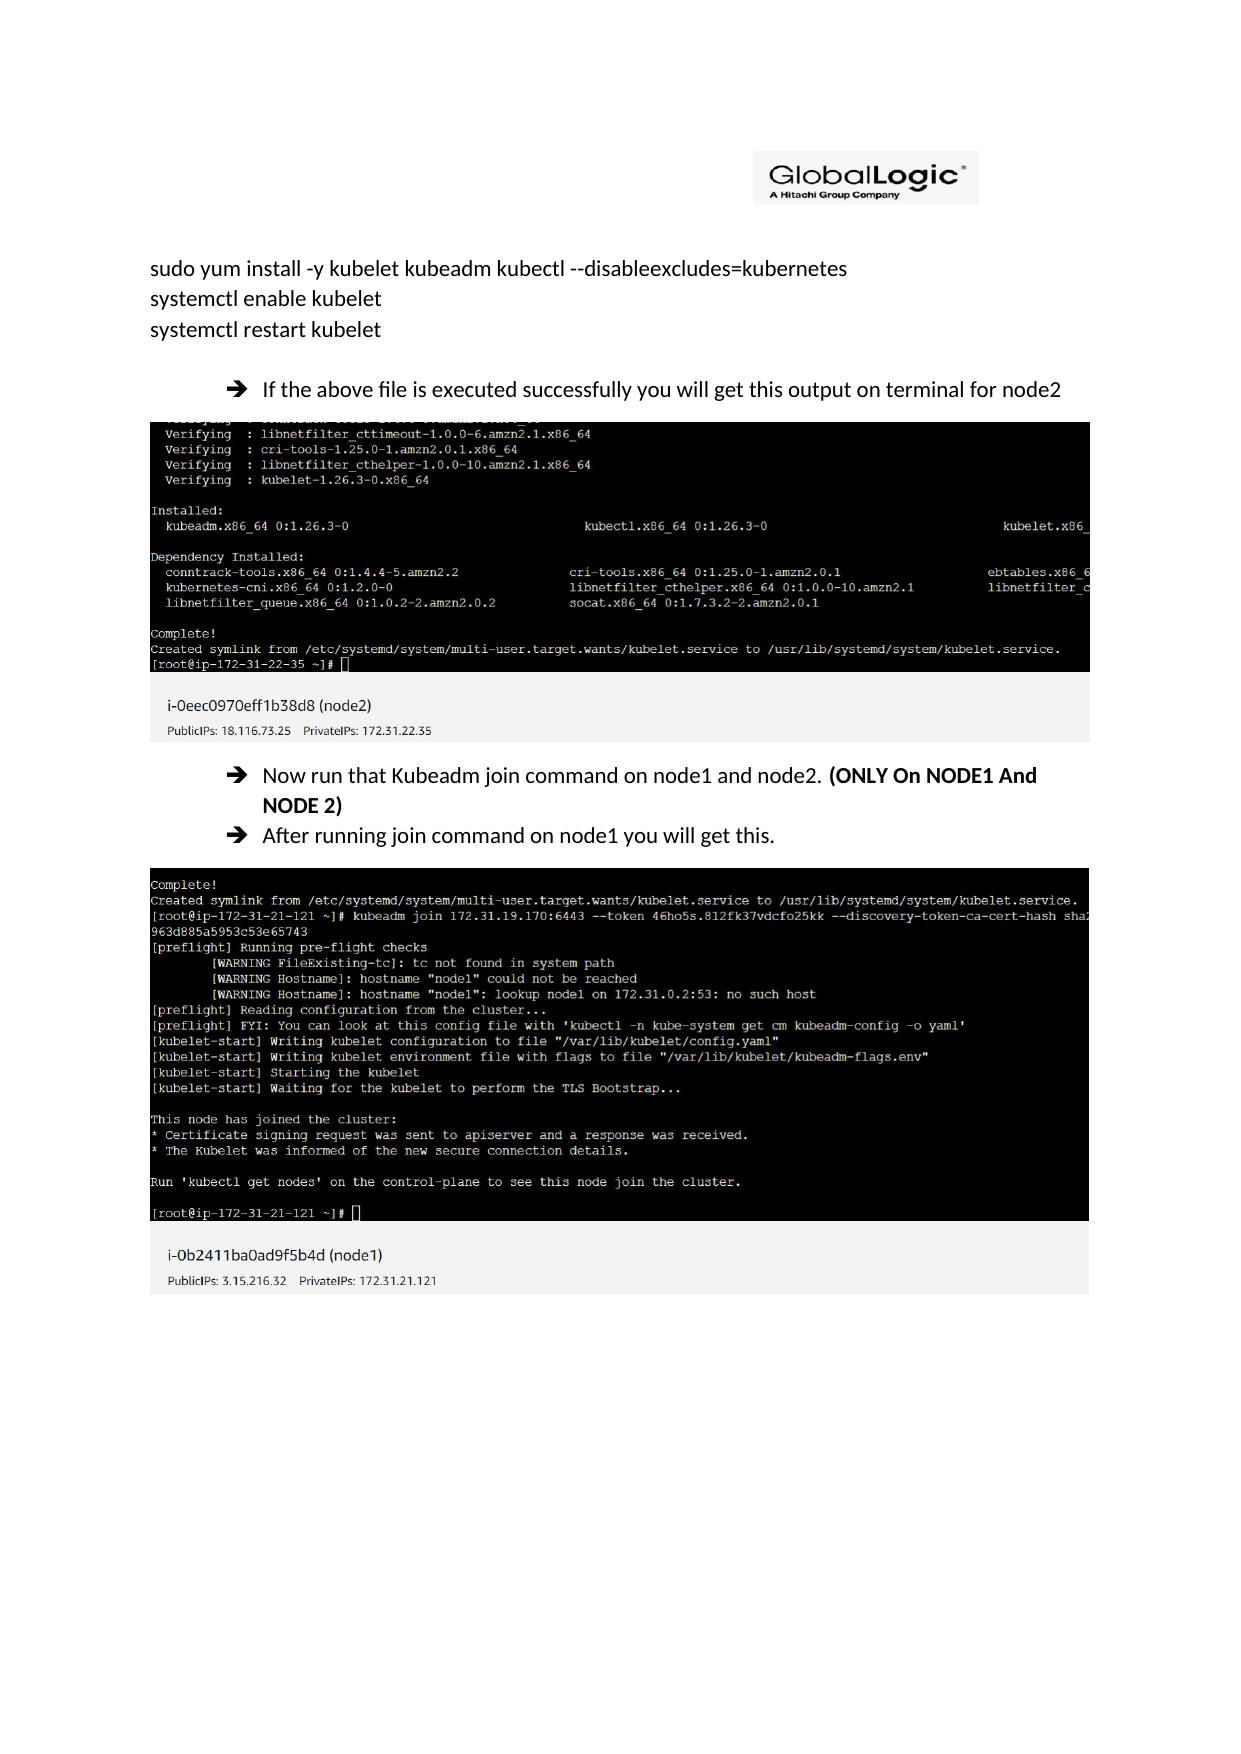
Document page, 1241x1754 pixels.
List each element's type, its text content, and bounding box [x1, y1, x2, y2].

picture [150, 868, 1089, 1295]
text systemctl enable kubelet [150, 284, 1090, 312]
list If the above file is executed successfully you will get this output on terminal for node2 [225, 375, 1090, 403]
picture [150, 422, 1090, 742]
text sudo yum install -y kubelet kubeadm kubectl --disableexcludes=kubernetes [150, 254, 1090, 282]
list After running join command on node1 you will get this. [225, 821, 1090, 849]
text systemctl restart kubelet [150, 315, 1090, 343]
picture [751, 150, 980, 206]
list Now run that Kubeadm join command on node1 and node2. (ONLY On NODE1 And NODE 2) [225, 761, 1090, 819]
